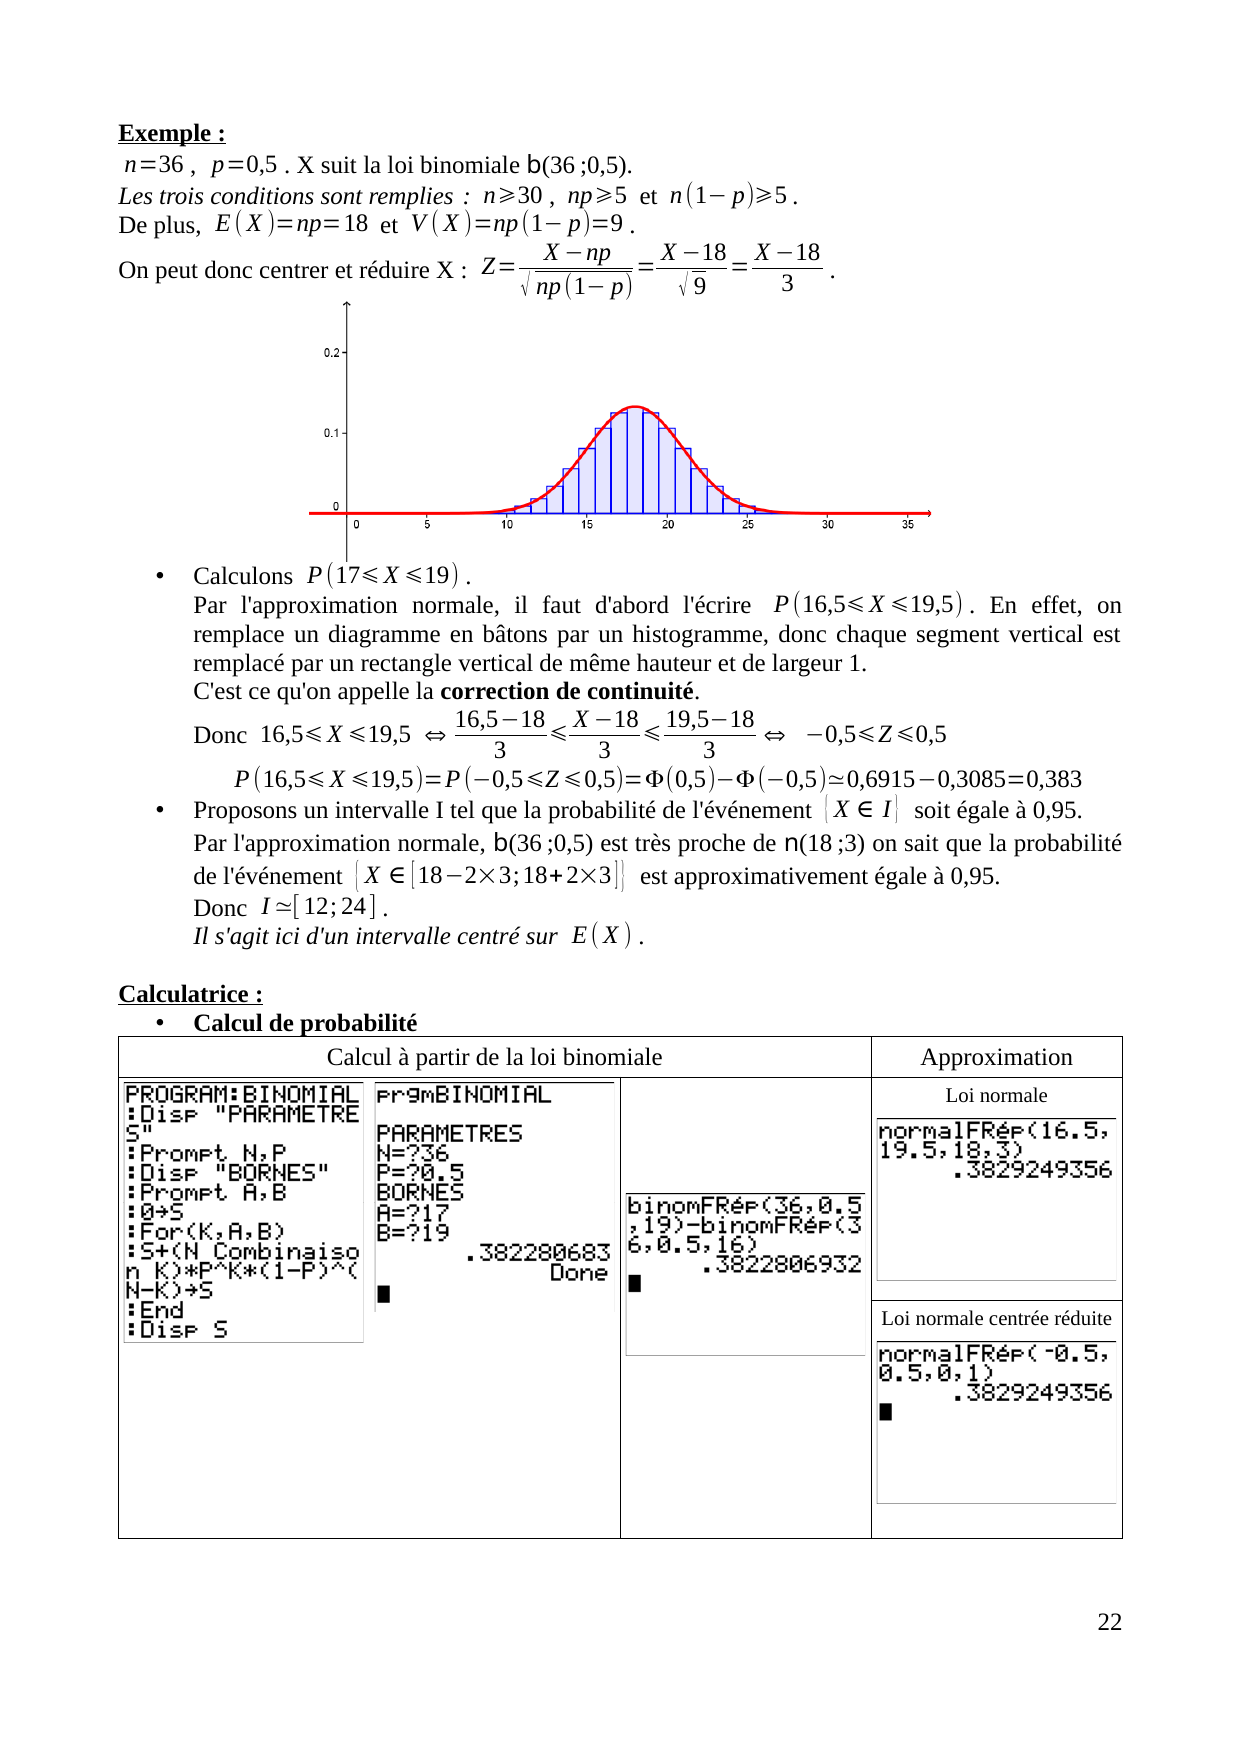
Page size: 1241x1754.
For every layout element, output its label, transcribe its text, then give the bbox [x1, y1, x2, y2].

list Donc ⇔⇔ [156, 705, 1122, 764]
table_header Approximation [872, 1037, 1122, 1077]
table_cell [119, 1078, 369, 1538]
list Par l'approximation normale, il faut d'abord l'écrire . En effet, on remplace un diagramme en bâtons par un histogramme, donc chaque segment vertical est remplacé par un rectangle vertical de même hauteur et de largeur 1. [156, 590, 1122, 676]
table_header Calcul à partir de la loi binomiale [119, 1037, 871, 1077]
text Les trois conditions sont remplies : , et . [118, 181, 1122, 210]
list Donc . [156, 893, 1122, 921]
list Calculons . [156, 301, 1122, 590]
text Calculatrice : [118, 979, 1122, 1008]
text De plus, et . [118, 210, 1122, 238]
table_cell [872, 1336, 1122, 1538]
text , . X suit la loi binomiale b(36 ;0,5). [118, 147, 1122, 181]
list Il s'agit ici d'un intervalle centré sur . [156, 921, 1122, 950]
table_cell [872, 1112, 1122, 1300]
list Par l'approximation normale, b(36 ;0,5) est très proche de n(18 ;3) on sait que la probabilité de l'événement est approximativement égale à 0,95. [156, 825, 1122, 893]
table_cell Loi normale centrée réduite [872, 1301, 1122, 1336]
text Exemple : [118, 118, 1122, 147]
table_cell [369, 1078, 620, 1538]
table_cell Loi normale [872, 1078, 1122, 1112]
table_cell [621, 1078, 871, 1538]
list Proposons un intervalle I tel que la probabilité de l'événement soit égale à 0,95. [156, 794, 1122, 825]
list Calcul de probabilité [156, 1008, 1122, 1036]
text On peut donc centrer et réduire X : . [118, 238, 1122, 301]
list C'est ce qu'on appelle la correction de continuité. [156, 676, 1122, 705]
